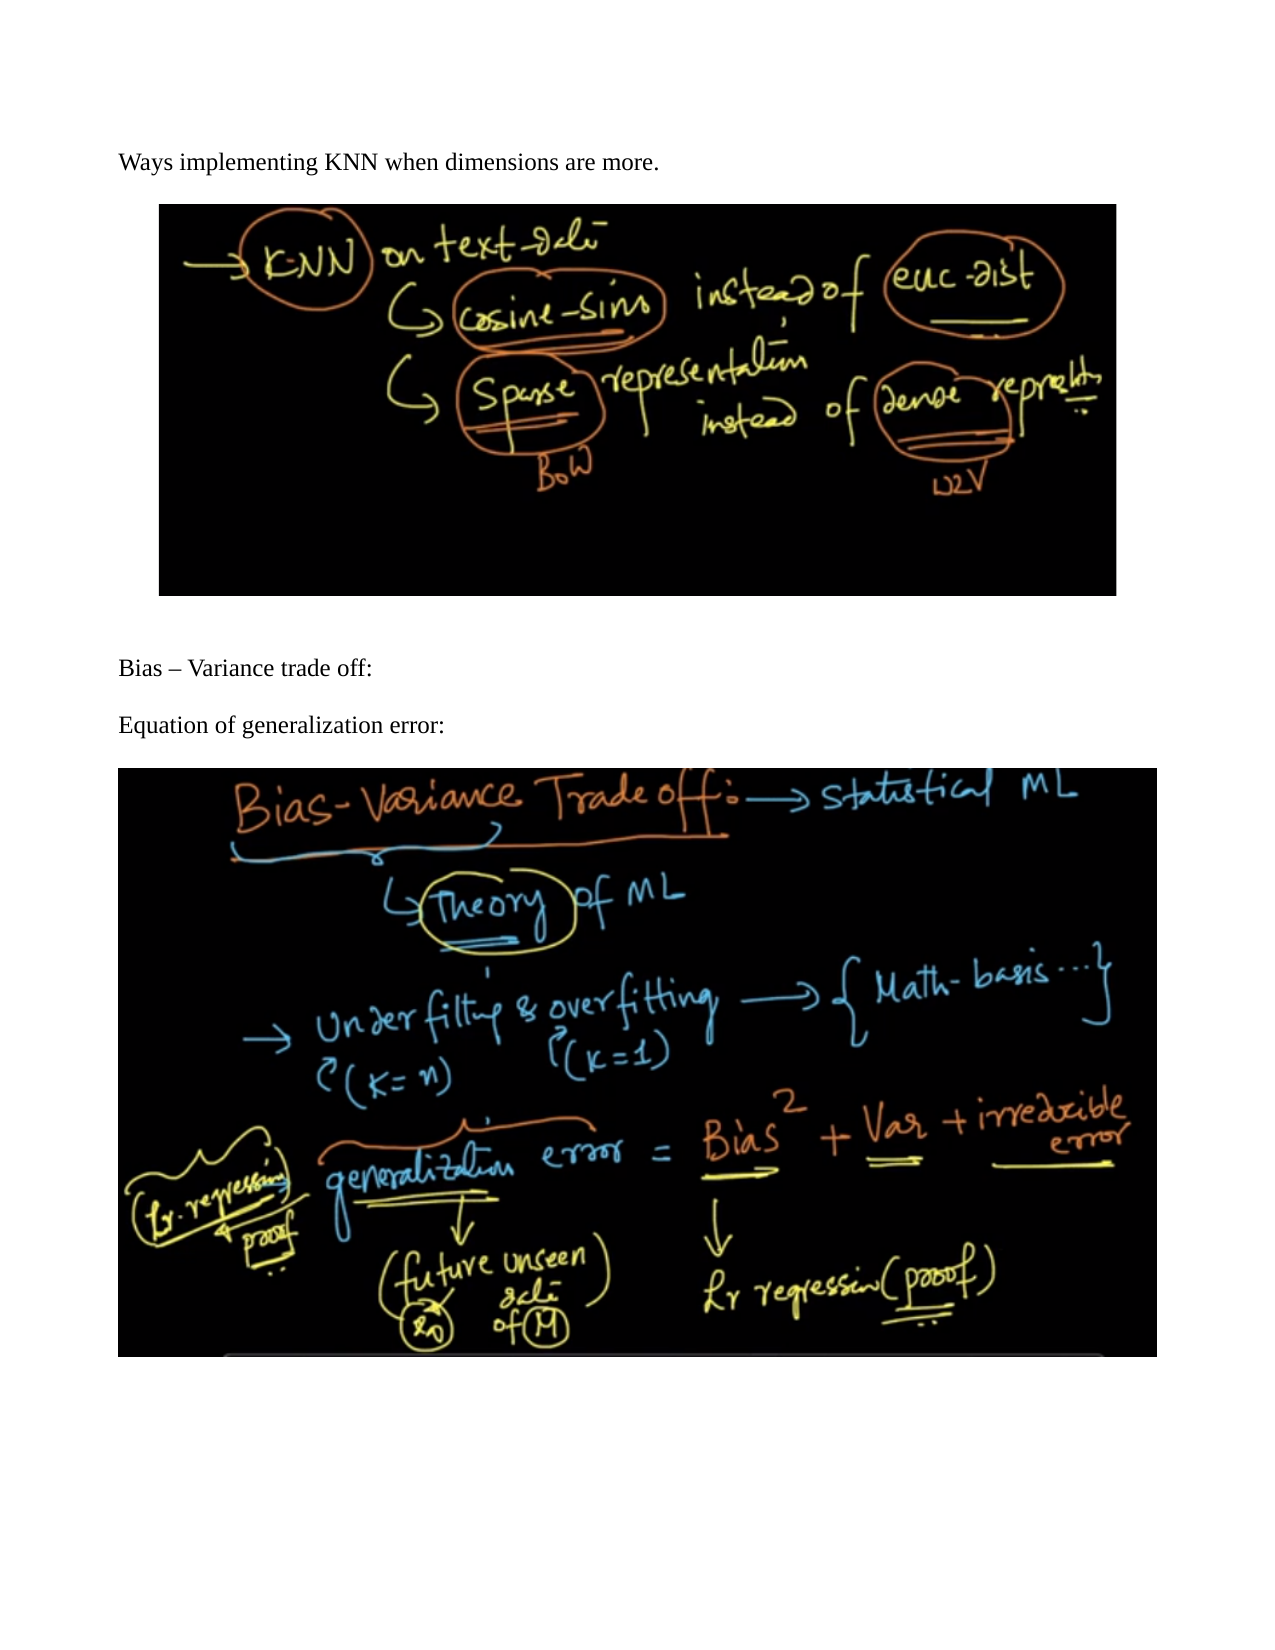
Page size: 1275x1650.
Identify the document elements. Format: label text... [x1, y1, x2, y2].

text Ways implementing KNN when dimensions are more. [118, 147, 1157, 176]
picture [158, 204, 1117, 596]
text Equation of generalization error: [118, 711, 1157, 739]
text Bias – Variance trade off: [118, 653, 1157, 682]
picture [118, 768, 1157, 1357]
